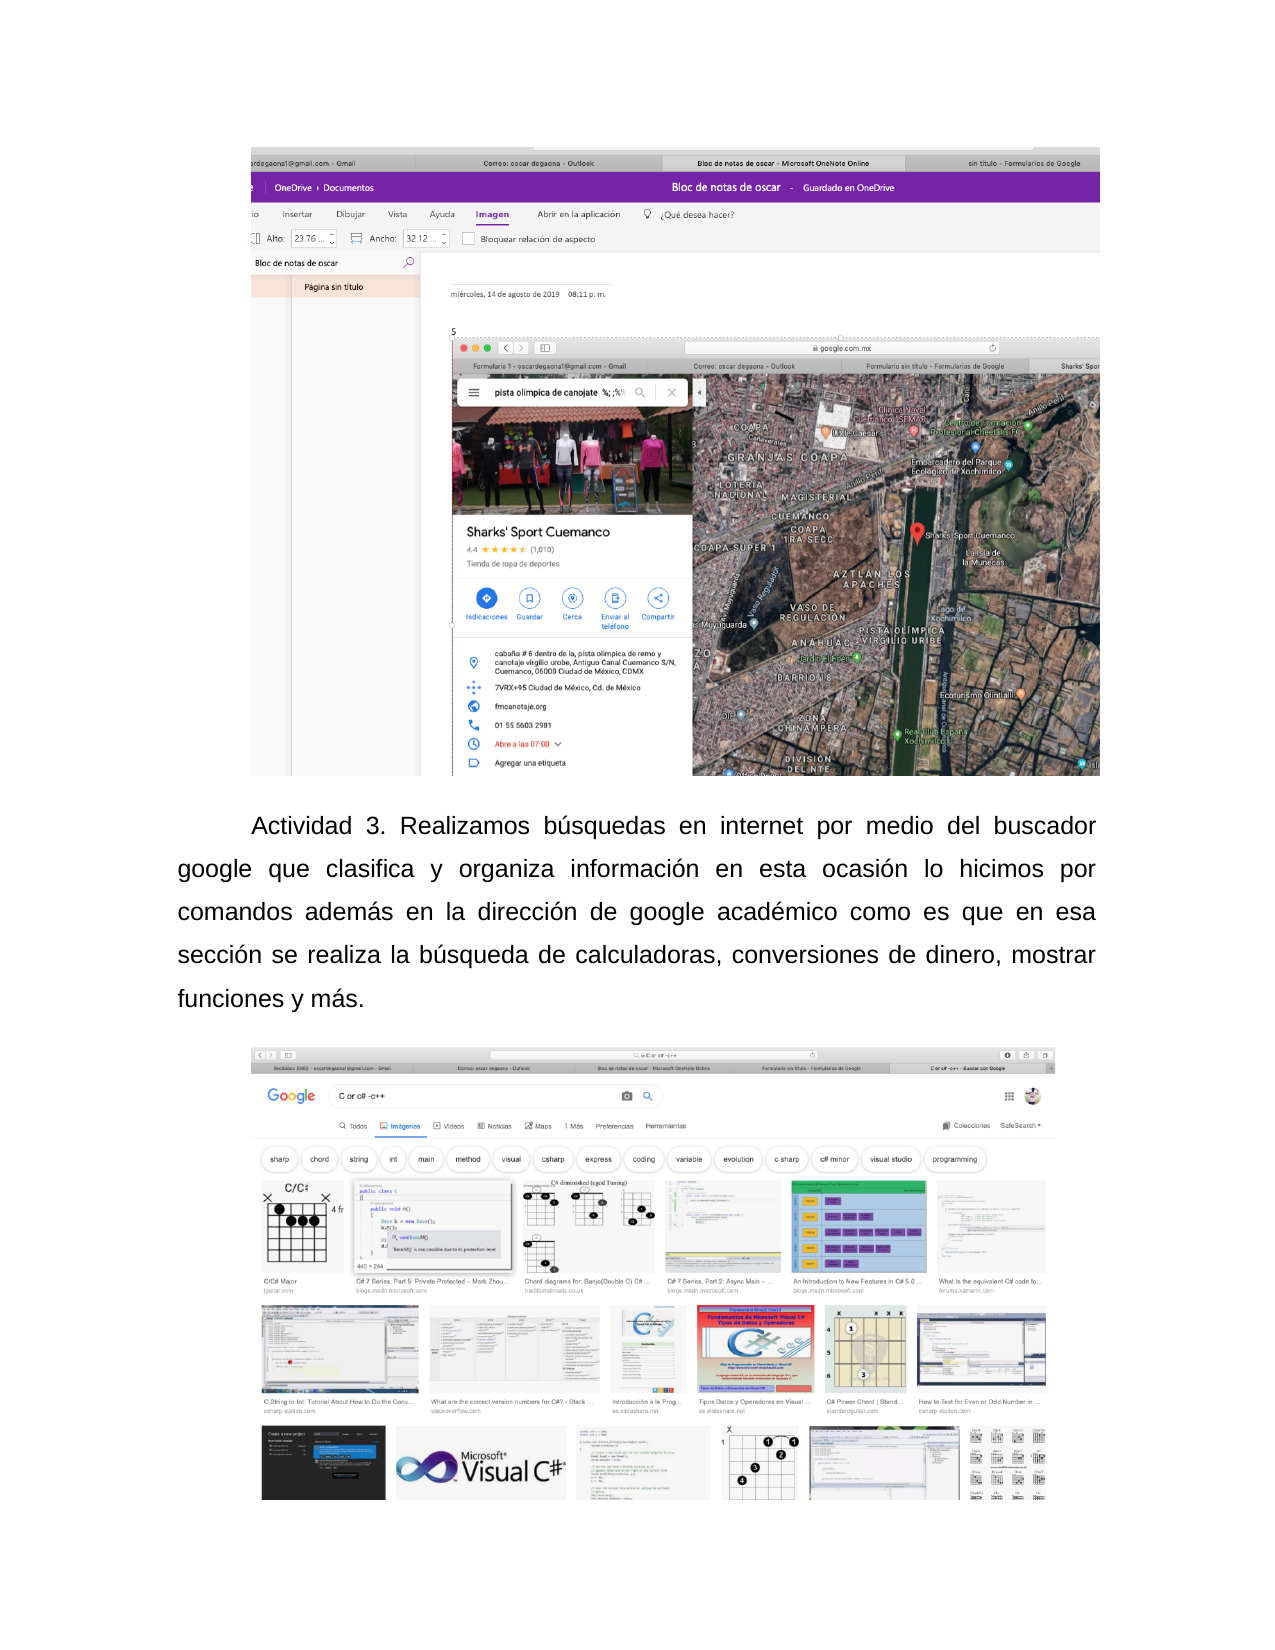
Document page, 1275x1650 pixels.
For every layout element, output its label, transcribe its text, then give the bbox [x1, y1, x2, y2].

text Actividad 3. Realizamos búsquedas en internet por medio del buscador google que clasifica y organiza información en esta ocasión lo hicimos por comandos además en la dirección de google académico como es que en esa sección se realiza la búsqueda de calculadoras, conversiones de dinero, mostrar funciones y más. [177, 811, 1098, 1012]
